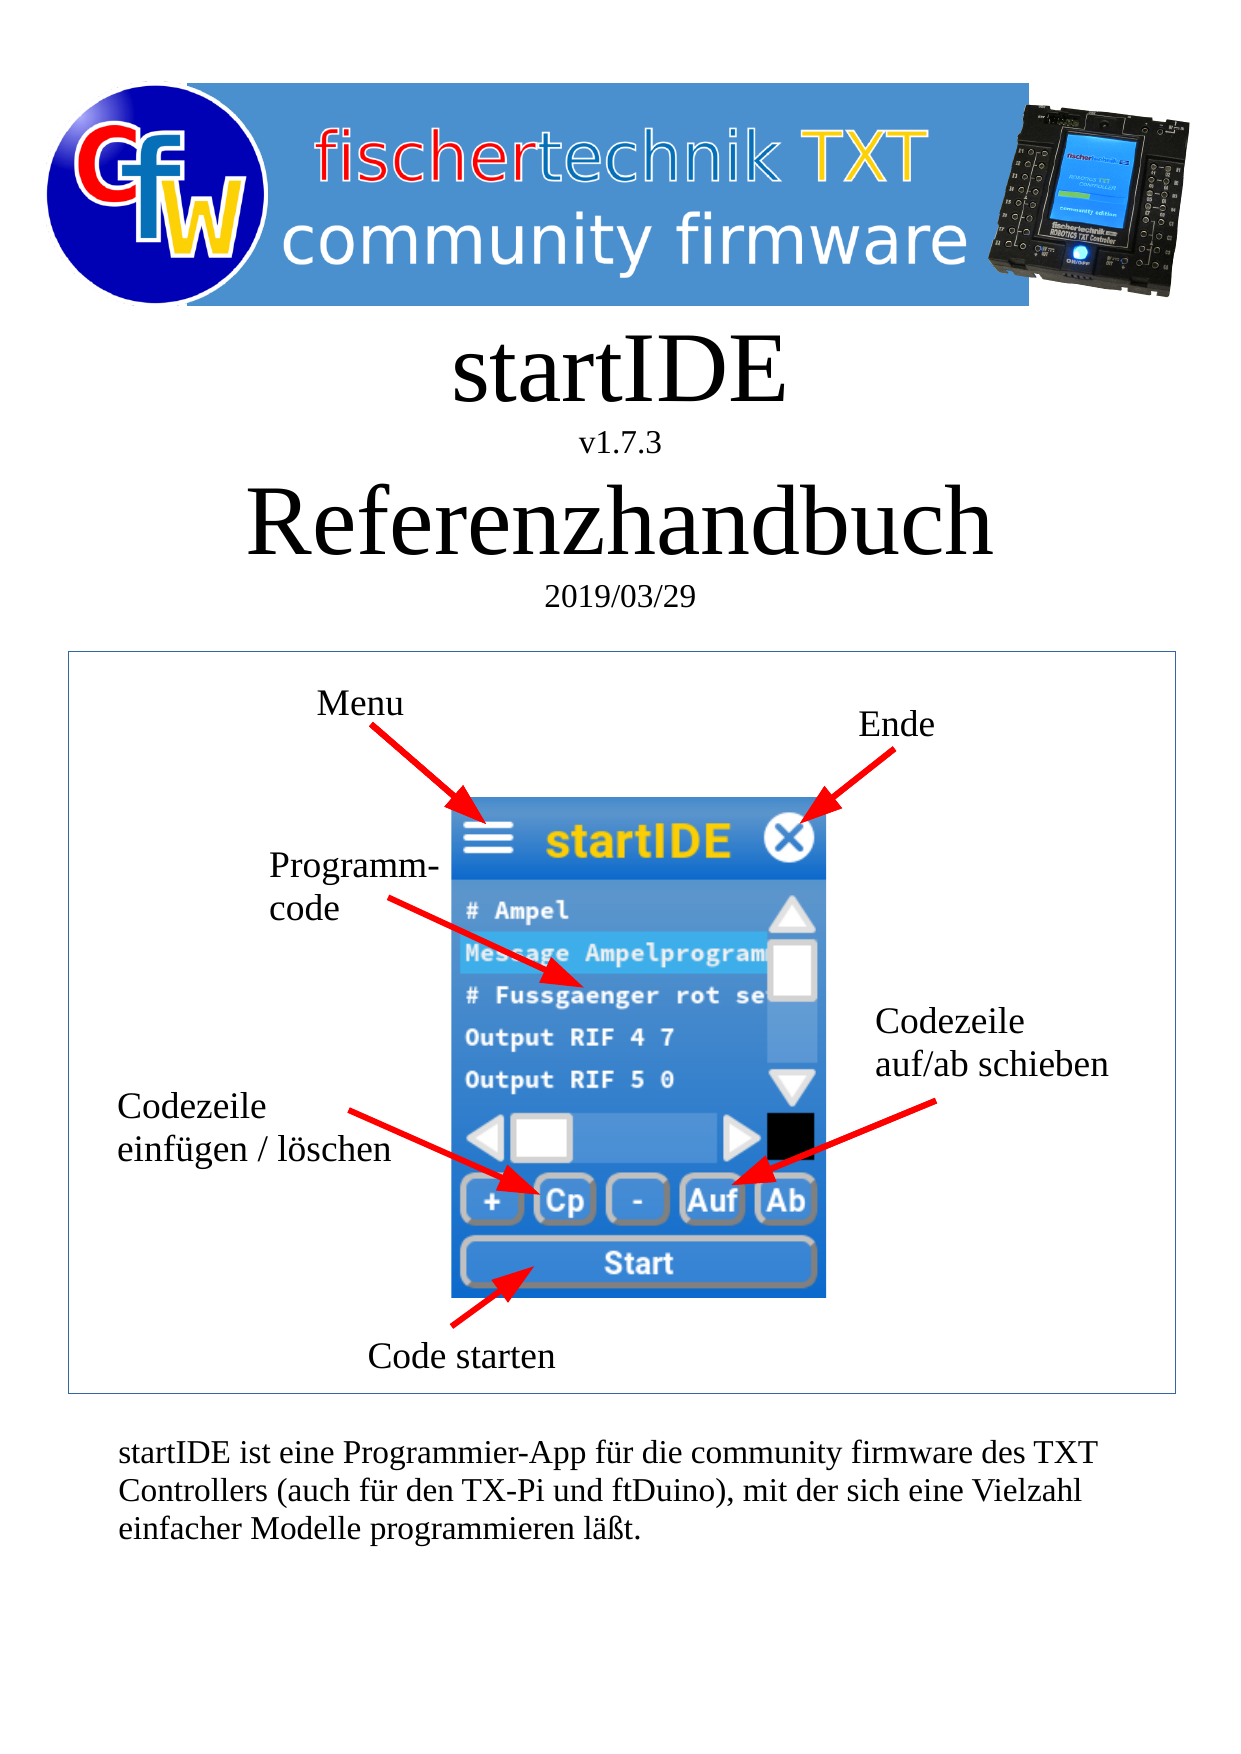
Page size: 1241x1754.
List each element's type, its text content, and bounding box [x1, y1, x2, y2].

text v1.7.3 [118, 423, 1122, 461]
text startIDE [118, 308, 1122, 423]
text Referenzhandbuch [118, 461, 1122, 576]
picture [451, 797, 827, 1298]
text 2019/03/29 [118, 576, 1122, 614]
text startIDE ist eine Programmier-App für die community firmware des TXT Controllers (auch für den TX-Pi und ftDuino), mit der sich eine Vielzahl einfacher Modelle programmieren läßt. [118, 1432, 1122, 1547]
